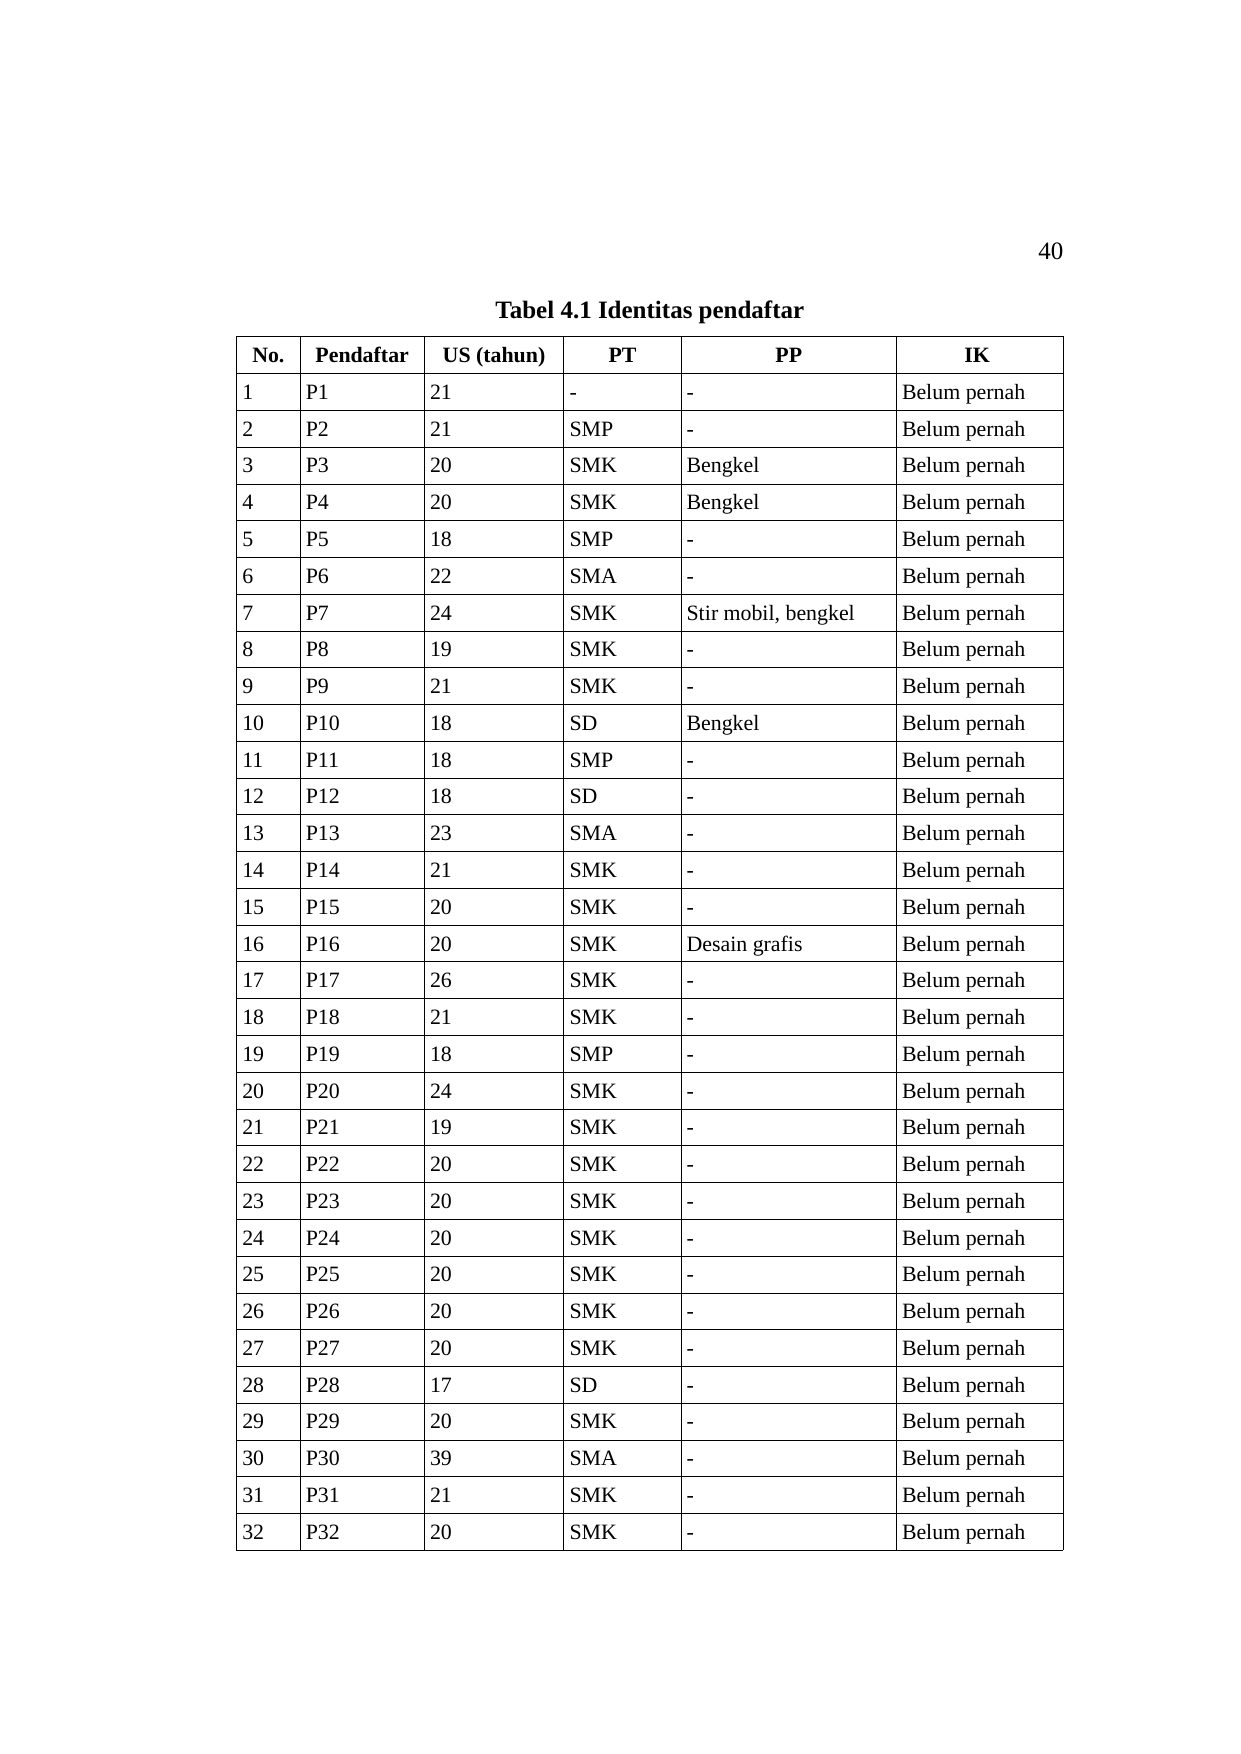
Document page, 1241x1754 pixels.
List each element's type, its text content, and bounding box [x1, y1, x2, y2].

table_cell SD [564, 705, 681, 741]
table_cell Belum pernah [897, 632, 1063, 667]
table_cell 26 [237, 1294, 300, 1329]
table_cell 19 [237, 1036, 300, 1072]
table_cell 8 [237, 632, 300, 667]
table_cell Belum pernah [897, 1183, 1063, 1219]
table_cell P4 [301, 485, 424, 520]
table_cell Belum pernah [897, 852, 1063, 888]
table_cell Belum pernah [897, 374, 1063, 410]
table_cell SMP [564, 1036, 681, 1072]
table_cell Belum pernah [897, 668, 1063, 704]
table_cell 1 [237, 374, 300, 410]
table_cell 13 [237, 815, 300, 851]
table_cell SMK [564, 1294, 681, 1329]
table_cell P16 [301, 926, 424, 961]
table_cell P13 [301, 815, 424, 851]
table_cell SMA [564, 815, 681, 851]
table_cell 12 [237, 779, 300, 814]
table_cell 23 [237, 1183, 300, 1219]
table_cell - [682, 889, 896, 925]
table_cell - [682, 1110, 896, 1145]
table_cell P22 [301, 1146, 424, 1182]
table_cell P12 [301, 779, 424, 814]
table_cell SMK [564, 1146, 681, 1182]
table_cell P25 [301, 1257, 424, 1292]
table_cell - [682, 374, 896, 410]
table_cell Belum pernah [897, 1367, 1063, 1403]
table_cell - [682, 632, 896, 667]
table_cell 10 [237, 705, 300, 741]
table_cell - [682, 1330, 896, 1366]
table_cell 30 [237, 1441, 300, 1476]
table_cell 22 [425, 558, 563, 594]
table_cell - [682, 521, 896, 557]
table_cell SMK [564, 668, 681, 704]
table_cell 16 [237, 926, 300, 961]
table_cell P28 [301, 1367, 424, 1403]
table_cell 20 [425, 1257, 563, 1292]
table_cell Belum pernah [897, 1441, 1063, 1476]
table_cell P19 [301, 1036, 424, 1072]
table_cell SMK [564, 1404, 681, 1439]
table_cell P31 [301, 1477, 424, 1513]
table_cell - [682, 668, 896, 704]
table_cell SMK [564, 1514, 681, 1550]
table_cell P10 [301, 705, 424, 741]
table_cell 18 [425, 779, 563, 814]
table_cell 24 [425, 1073, 563, 1108]
table_header US (tahun) [425, 337, 563, 373]
table_cell 6 [237, 558, 300, 594]
table_cell SMK [564, 852, 681, 888]
table_header Pendaftar [301, 337, 424, 373]
table_cell 2 [237, 411, 300, 447]
table_cell P11 [301, 742, 424, 778]
table_cell Belum pernah [897, 411, 1063, 447]
table_cell 29 [237, 1404, 300, 1439]
table_cell Belum pernah [897, 485, 1063, 520]
table_cell Bengkel [682, 705, 896, 741]
table_cell 21 [425, 999, 563, 1035]
table_cell 20 [425, 1330, 563, 1366]
table_header IK [897, 337, 1063, 373]
table_cell - [682, 1367, 896, 1403]
table_cell - [564, 374, 681, 410]
table_cell SMK [564, 926, 681, 961]
table_cell - [682, 779, 896, 814]
table_cell P8 [301, 632, 424, 667]
table_cell - [682, 558, 896, 594]
table_cell 31 [237, 1477, 300, 1513]
table_cell P26 [301, 1294, 424, 1329]
table_cell P24 [301, 1220, 424, 1256]
table_cell 27 [237, 1330, 300, 1366]
table_cell 17 [425, 1367, 563, 1403]
table_cell SMK [564, 1183, 681, 1219]
table_cell P7 [301, 595, 424, 631]
table_cell - [682, 962, 896, 998]
table_cell Belum pernah [897, 448, 1063, 483]
table_cell - [682, 1073, 896, 1108]
table_cell SMA [564, 1441, 681, 1476]
table_cell P9 [301, 668, 424, 704]
table_cell 20 [425, 1220, 563, 1256]
table_cell - [682, 1514, 896, 1550]
table_cell 18 [425, 705, 563, 741]
table_cell SMK [564, 1220, 681, 1256]
table_cell 28 [237, 1367, 300, 1403]
table_cell 3 [237, 448, 300, 483]
table_cell - [682, 1441, 896, 1476]
table_cell P6 [301, 558, 424, 594]
table_cell 21 [425, 668, 563, 704]
table_cell - [682, 1257, 896, 1292]
table_cell Belum pernah [897, 815, 1063, 851]
table_cell - [682, 1220, 896, 1256]
table_cell 20 [425, 926, 563, 961]
table_cell 20 [425, 1294, 563, 1329]
table_cell P20 [301, 1073, 424, 1108]
table_cell SMP [564, 521, 681, 557]
text Tabel 4.1 Identitas pendaftar [236, 295, 1063, 324]
table_cell 20 [237, 1073, 300, 1108]
table_cell Belum pernah [897, 742, 1063, 778]
table_cell 14 [237, 852, 300, 888]
table_cell Belum pernah [897, 926, 1063, 961]
table_cell - [682, 411, 896, 447]
table_cell 19 [425, 632, 563, 667]
table_cell - [682, 1477, 896, 1513]
table_cell 11 [237, 742, 300, 778]
table_cell - [682, 1294, 896, 1329]
table_cell SD [564, 1367, 681, 1403]
table_cell P23 [301, 1183, 424, 1219]
table_cell SMK [564, 448, 681, 483]
table_cell P29 [301, 1404, 424, 1439]
table_cell 20 [425, 448, 563, 483]
table_cell - [682, 1404, 896, 1439]
table_cell Belum pernah [897, 1146, 1063, 1182]
table_cell SMP [564, 742, 681, 778]
table_cell Belum pernah [897, 558, 1063, 594]
table_cell 21 [425, 852, 563, 888]
table_cell 32 [237, 1514, 300, 1550]
table_cell Bengkel [682, 485, 896, 520]
table_cell - [682, 1183, 896, 1219]
table_cell Belum pernah [897, 889, 1063, 925]
table_cell 18 [425, 742, 563, 778]
table_cell 21 [425, 374, 563, 410]
table_cell P3 [301, 448, 424, 483]
table_cell 39 [425, 1441, 563, 1476]
table_header PT [564, 337, 681, 373]
table_cell P14 [301, 852, 424, 888]
table_cell Belum pernah [897, 1294, 1063, 1329]
table_header PP [682, 337, 896, 373]
table_cell 20 [425, 1183, 563, 1219]
table_cell 21 [425, 1477, 563, 1513]
table_cell 21 [237, 1110, 300, 1145]
table_cell Belum pernah [897, 1404, 1063, 1439]
table_cell Belum pernah [897, 999, 1063, 1035]
table_cell P27 [301, 1330, 424, 1366]
table_cell SD [564, 779, 681, 814]
table_cell Belum pernah [897, 1477, 1063, 1513]
table_cell P2 [301, 411, 424, 447]
table_cell - [682, 815, 896, 851]
table_cell 24 [237, 1220, 300, 1256]
table_cell SMP [564, 411, 681, 447]
table_cell 4 [237, 485, 300, 520]
table_cell SMK [564, 962, 681, 998]
table_cell Stir mobil, bengkel [682, 595, 896, 631]
table_cell 9 [237, 668, 300, 704]
table_cell 20 [425, 1514, 563, 1550]
table_cell SMK [564, 485, 681, 520]
table_cell Belum pernah [897, 1330, 1063, 1366]
table_cell 18 [237, 999, 300, 1035]
table_cell Belum pernah [897, 1257, 1063, 1292]
table_cell 20 [425, 889, 563, 925]
table_cell SMA [564, 558, 681, 594]
table_cell 5 [237, 521, 300, 557]
table_cell 22 [237, 1146, 300, 1182]
table_cell 18 [425, 521, 563, 557]
table_cell P15 [301, 889, 424, 925]
table_cell P1 [301, 374, 424, 410]
table_cell SMK [564, 595, 681, 631]
table_cell SMK [564, 1110, 681, 1145]
table_cell Belum pernah [897, 595, 1063, 631]
table_cell SMK [564, 1073, 681, 1108]
table_cell 20 [425, 1146, 563, 1182]
table_header No. [237, 337, 300, 373]
table_cell 25 [237, 1257, 300, 1292]
table_cell Belum pernah [897, 1036, 1063, 1072]
table_cell P18 [301, 999, 424, 1035]
table_cell Bengkel [682, 448, 896, 483]
table_cell SMK [564, 632, 681, 667]
table_cell 20 [425, 1404, 563, 1439]
table_cell SMK [564, 1330, 681, 1366]
table_cell Belum pernah [897, 1073, 1063, 1108]
table_cell SMK [564, 1257, 681, 1292]
table_cell 18 [425, 1036, 563, 1072]
table_cell P17 [301, 962, 424, 998]
table_cell 21 [425, 411, 563, 447]
table_cell 23 [425, 815, 563, 851]
table_cell Desain grafis [682, 926, 896, 961]
table_cell - [682, 742, 896, 778]
table_cell Belum pernah [897, 962, 1063, 998]
table_cell - [682, 999, 896, 1035]
table_cell 7 [237, 595, 300, 631]
table_cell Belum pernah [897, 705, 1063, 741]
table_cell SMK [564, 999, 681, 1035]
table_cell Belum pernah [897, 521, 1063, 557]
table_cell 15 [237, 889, 300, 925]
table_cell Belum pernah [897, 1514, 1063, 1550]
table_cell 17 [237, 962, 300, 998]
table_cell P30 [301, 1441, 424, 1476]
table_cell - [682, 852, 896, 888]
table_cell SMK [564, 889, 681, 925]
table_cell P5 [301, 521, 424, 557]
table_cell 24 [425, 595, 563, 631]
table_cell 19 [425, 1110, 563, 1145]
table_cell Belum pernah [897, 1110, 1063, 1145]
table_cell SMK [564, 1477, 681, 1513]
table_cell 20 [425, 485, 563, 520]
table_cell 26 [425, 962, 563, 998]
table_cell Belum pernah [897, 1220, 1063, 1256]
table_cell - [682, 1036, 896, 1072]
table_cell Belum pernah [897, 779, 1063, 814]
table_cell - [682, 1146, 896, 1182]
table_cell P32 [301, 1514, 424, 1550]
table_cell P21 [301, 1110, 424, 1145]
